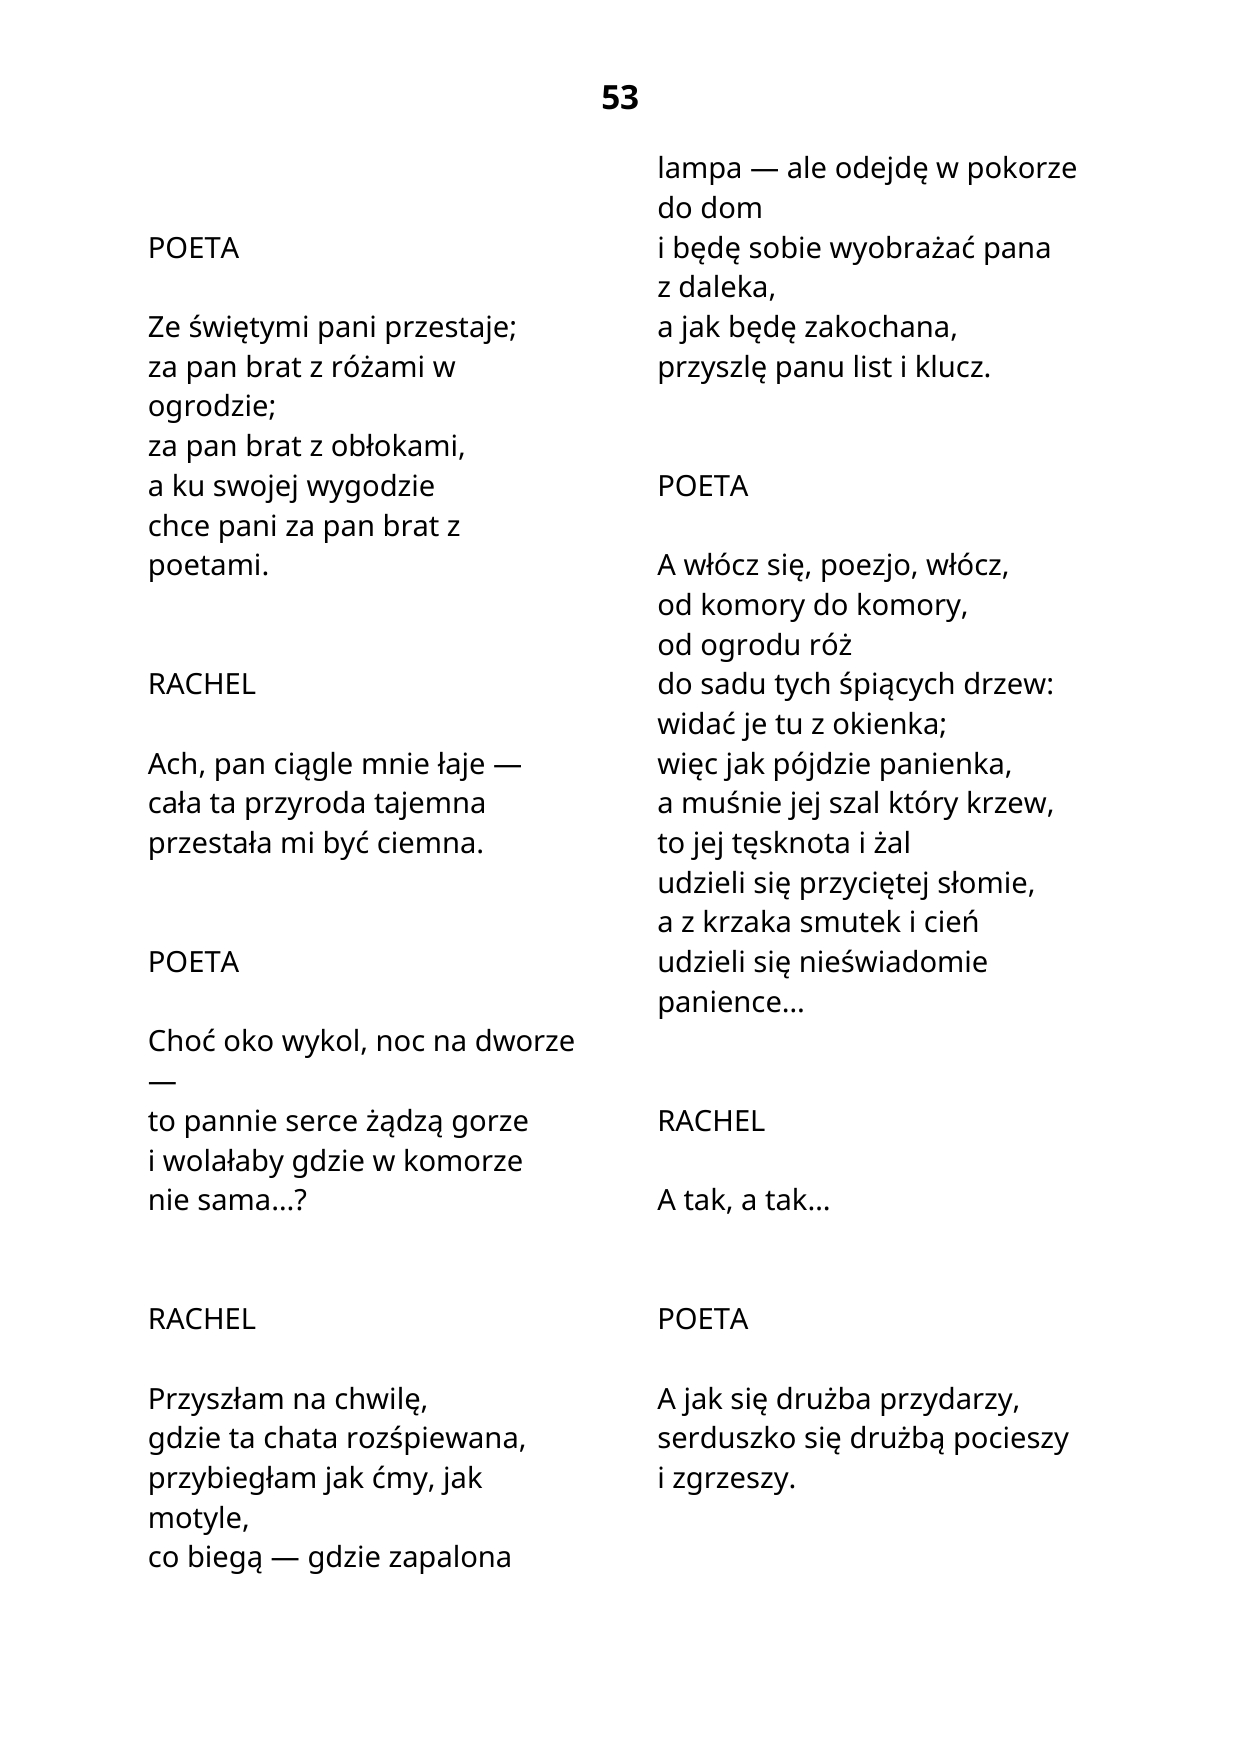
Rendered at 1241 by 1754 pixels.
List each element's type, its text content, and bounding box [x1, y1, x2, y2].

text za pan brat z obłokami, [148, 425, 583, 465]
text Ze świętymi pani przestaje; [148, 306, 583, 346]
text co biegą — gdzie zapalona [148, 1537, 583, 1576]
text Przyszłam na chwilę, [148, 1378, 583, 1418]
text A tak, a tak… [657, 1179, 1093, 1219]
text RACHEL [148, 1298, 583, 1338]
text Choć oko wykol, noc na dworze — [148, 1021, 583, 1100]
text to jej tęsknota i żal [657, 822, 1093, 862]
text do dom [657, 187, 1093, 227]
text nie sama…? [148, 1179, 583, 1219]
text udzieli się nieświadomie [657, 941, 1093, 981]
text A jak się drużba przydarzy, [657, 1378, 1093, 1418]
text POETA [148, 227, 583, 267]
text a jak będę zakochana, [657, 306, 1093, 346]
text Ach, pan ciągle mnie łaje — [148, 743, 583, 783]
text i wolałaby gdzie w komorze [148, 1140, 583, 1179]
text serduszko się drużbą pocieszy [657, 1418, 1093, 1457]
text i będę sobie wyobrażać pana [657, 227, 1093, 267]
text panience… [657, 981, 1093, 1021]
text od komory do komory, [657, 584, 1093, 624]
text a muśnie jej szal który krzew, [657, 783, 1093, 822]
text POETA [657, 1298, 1093, 1338]
text a z krzaka smutek i cień [657, 902, 1093, 941]
text lampa — ale odejdę w pokorze [657, 148, 1093, 187]
text POETA [148, 941, 583, 981]
text z daleka, [657, 267, 1093, 306]
text do sadu tych śpiących drzew: [657, 663, 1093, 703]
text A włócz się, poezjo, włócz, [657, 544, 1093, 584]
text gdzie ta chata rozśpiewana, [148, 1418, 583, 1457]
text przyszlę panu list i klucz. [657, 346, 1093, 386]
text RACHEL [657, 1100, 1093, 1140]
text więc jak pójdzie panienka, [657, 743, 1093, 783]
text cała ta przyroda tajemna [148, 783, 583, 822]
text udzieli się przyciętej słomie, [657, 862, 1093, 902]
text przestała mi być ciemna. [148, 822, 583, 862]
text od ogrodu róż [657, 624, 1093, 663]
text POETA [657, 465, 1093, 505]
text a ku swojej wygodzie [148, 465, 583, 505]
text za pan brat z różami w ogrodzie; [148, 346, 583, 425]
text RACHEL [148, 663, 583, 703]
text chce pani za pan brat z poetami. [148, 505, 583, 584]
text przybiegłam jak ćmy, jak motyle, [148, 1457, 583, 1537]
text widać je tu z okienka; [657, 703, 1093, 743]
text to pannie serce żądzą gorze [148, 1100, 583, 1140]
text i zgrzeszy. [657, 1457, 1093, 1497]
